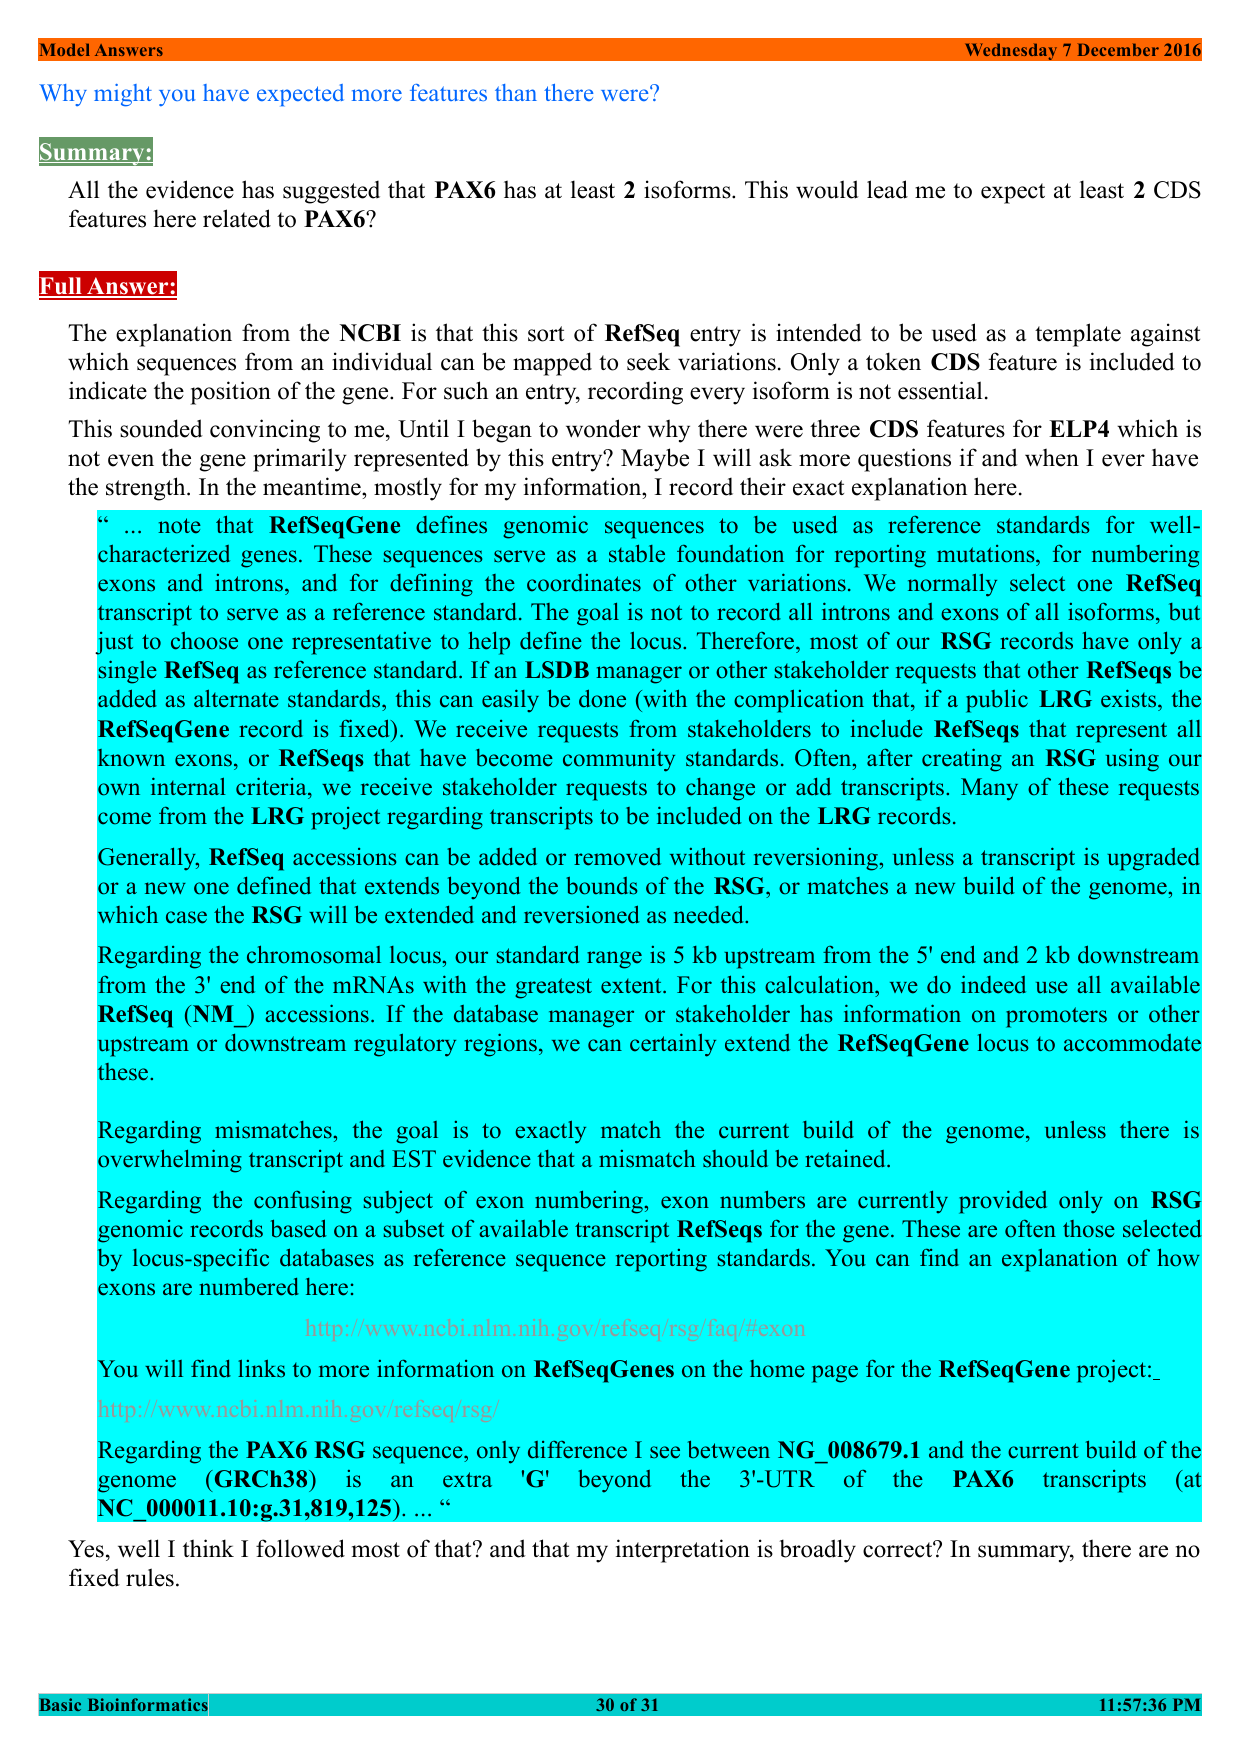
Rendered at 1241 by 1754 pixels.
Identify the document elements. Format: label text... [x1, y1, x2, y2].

text This sounded convincing to me, Until I began to wonder why there were three CDS features for ELP4 which is not even the gene primarily represented by this entry? Maybe I will ask more questions if and when I ever have the strength. In the meantime, mostly for my information, I record their exact explanation here. [68, 414, 1202, 501]
text All the evidence has suggested that PAX6 has at least 2 isoforms. This would lead me to expect at least 2 CDS features here related to PAX6? [68, 175, 1202, 233]
text Why might you have expected more features than there were? [38, 78, 1202, 107]
text Yes, well I think I followed most of that? and that my interpretation is broadly correct? In summary, there are no fixed rules. [68, 1534, 1202, 1592]
text http://www.ncbi.nlm.nih.gov/refseq/rsg/ [97, 1394, 1202, 1423]
text “ ... note that RefSeqGene defines genomic sequences to be used as reference standards for well-characterized genes. These sequences serve as a stable foundation for reporting mutations, for numbering exons and introns, and for defining the coordinates of other variations. We normally select one RefSeq transcript to serve as a reference standard. The goal is not to record all introns and exons of all isoforms, but just to choose one representative to help define the locus. Therefore, most of our RSG records have only a single RefSeq as reference standard. If an LSDB manager or other stakeholder requests that other RefSeqs be added as alternate standards, this can easily be done (with the complication that, if a public LRG exists, the RefSeqGene record is fixed). We receive requests from stakeholders to include RefSeqs that represent all known exons, or RefSeqs that have become community standards. Often, after creating an RSG using our own internal criteria, we receive stakeholder requests to change or add transcripts. Many of these requests come from the LRG project regarding transcripts to be included on the LRG records. [97, 510, 1202, 830]
text Summary: [38, 137, 1202, 166]
text Regarding the PAX6 RSG sequence, only difference I see between NG_008679.1 and the current build of the genome (GRCh38) is an extra 'G' beyond the 3'-UTR of the PAX6 transcripts (at NC_000011.10:g.31,819,125). ... “ [97, 1435, 1202, 1522]
text Regarding the confusing subject of exon numbering, exon numbers are currently provided only on RSG genomic records based on a subset of available transcript RefSeqs for the gene. These are often those selected by locus-specific databases as reference sequence reporting standards. You can find an explanation of how exons are numbered here: [97, 1185, 1202, 1301]
text The explanation from the NCBI is that this sort of RefSeq entry is intended to be used as a template against which sequences from an individual can be mapped to seek variations. Only a token CDS feature is included to indicate the position of the gene. For such an entry, recording every isoform is not essential. [68, 318, 1202, 405]
text Generally, RefSeq accessions can be added or removed without reversioning, unless a transcript is upgraded or a new one defined that extends beyond the bounds of the RSG, or matches a new build of the genome, in which case the RSG will be extended and reversioned as needed. [97, 841, 1202, 929]
text Regarding the chromosomal locus, our standard range is 5 kb upstream from the 5' end and 2 kb downstream from the 3' end of the mRNAs with the greatest extent. For this calculation, we do indeed use all available RefSeq (NM_) accessions. If the database manager or stakeholder has information on promoters or other upstream or downstream regulatory regions, we can certainly extend the RefSeqGene locus to accommodate these. Regarding mismatches, the goal is to exactly match the current build of the genome, unless there is overwhelming transcript and EST evidence that a mismatch should be retained. [97, 940, 1202, 1173]
text You will find links to more information on RefSeqGenes on the home page for the RefSeqGene project: [97, 1353, 1202, 1383]
text Full Answer: [38, 271, 1202, 300]
text http://www.ncbi.nlm.nih.gov/refseq/rsg/faq/#exon [97, 1313, 1202, 1342]
